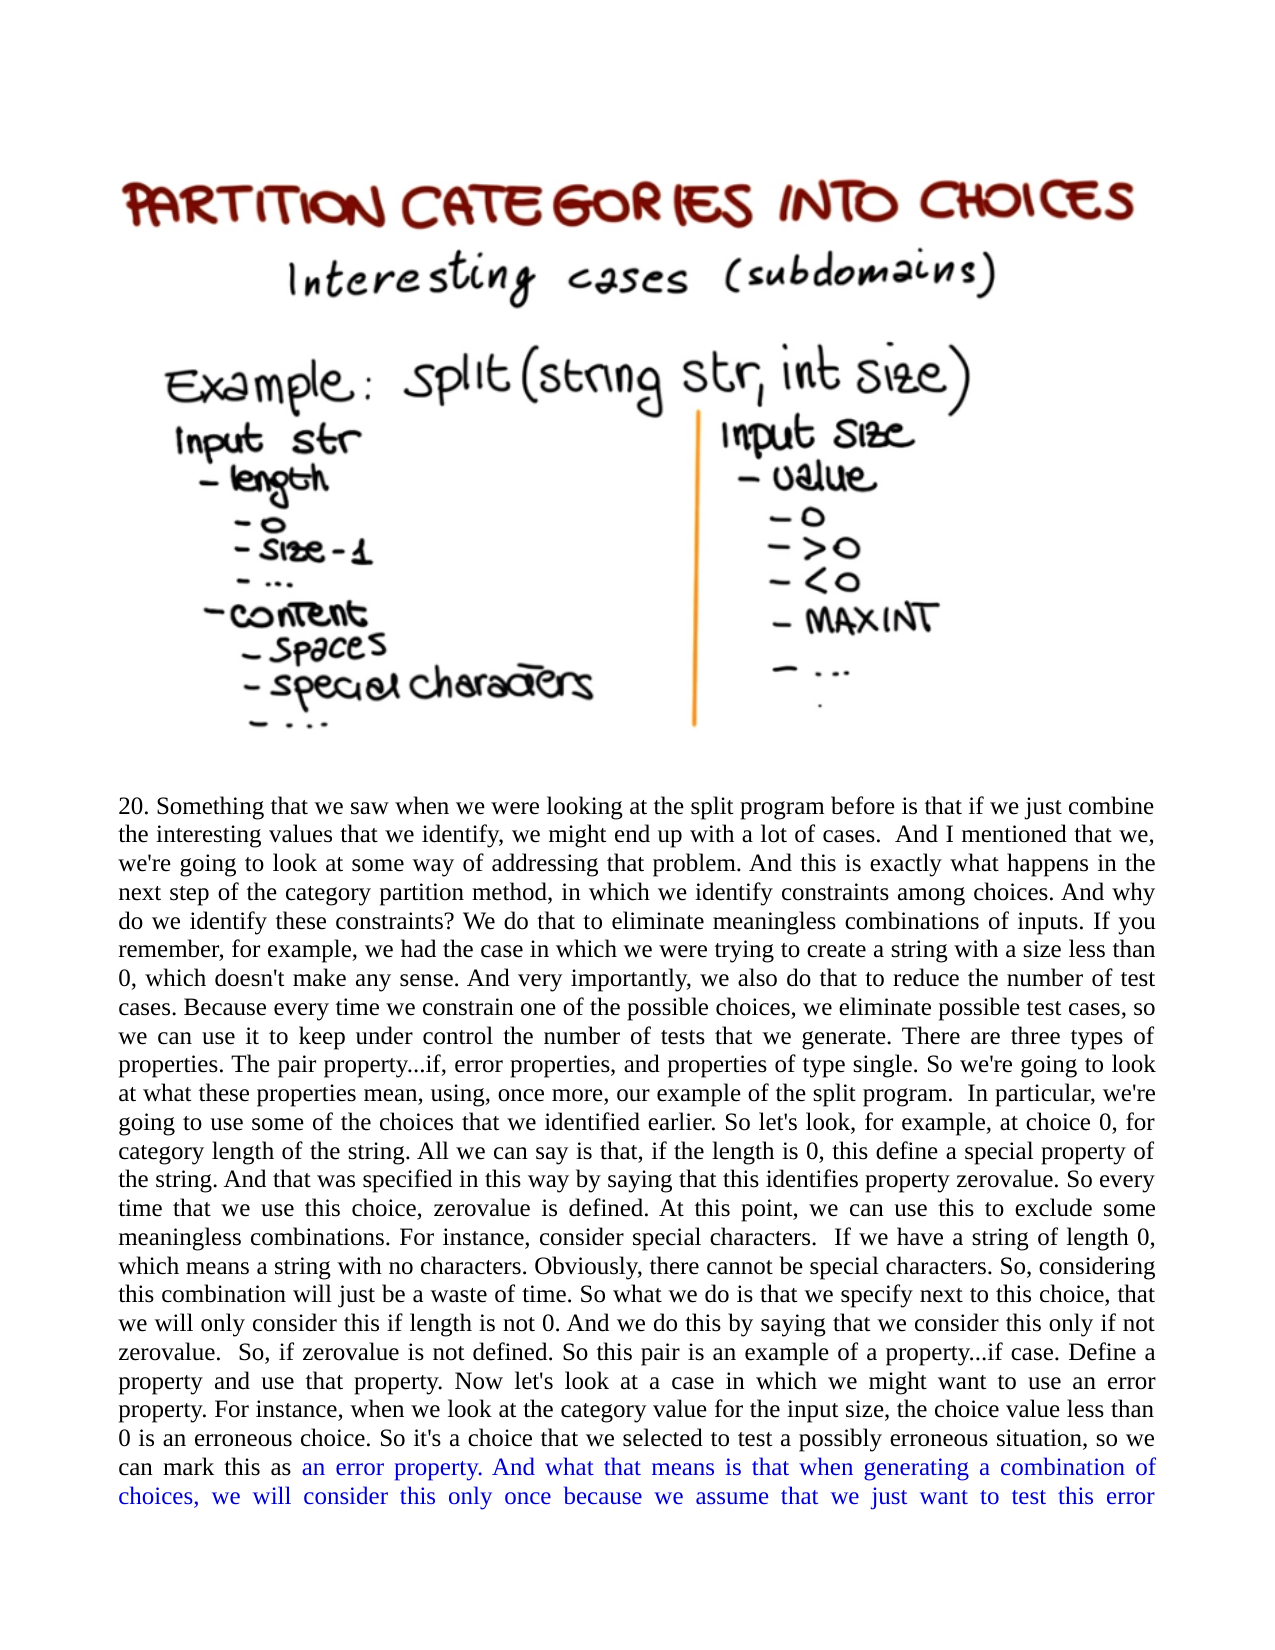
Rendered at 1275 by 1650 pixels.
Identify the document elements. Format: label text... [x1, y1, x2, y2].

picture [118, 175, 1157, 734]
text 20. Something that we saw when we were looking at the split program before is that if we just combine the interesting values that we identify, we might end up with a lot of cases. And I mentioned that we, we're going to look at some way of addressing that problem. And this is exactly what happens in the next step of the category partition method, in which we identify constraints among choices. And why do we identify these constraints? We do that to eliminate meaningless combinations of inputs. If you remember, for example, we had the case in which we were trying to create a string with a size less than 0, which doesn't make any sense. And very importantly, we also do that to reduce the number of test cases. Because every time we constrain one of the possible choices, we eliminate possible test cases, so we can use it to keep under control the number of tests that we generate. There are three types of properties. The pair property...if, error properties, and properties of type single. So we're going to look at what these properties mean, using, once more, our example of the split program. In particular, we're going to use some of the choices that we identified earlier. So let's look, for example, at choice 0, for category length of the string. All we can say is that, if the length is 0, this define a special property of the string. And that was specified in this way by saying that this identifies property zerovalue. So every time that we use this choice, zerovalue is defined. At this point, we can use this to exclude some meaningless combinations. For instance, consider special characters. If we have a string of length 0, which means a string with no characters. Obviously, there cannot be special characters. So, considering this combination will just be a waste of time. So what we do is that we specify next to this choice, that we will only consider this if length is not 0. And we do this by saying that we consider this only if not zerovalue. So, if zerovalue is not defined. So this pair is an example of a property...if case. Define a property and use that property. Now let's look at a case in which we might want to use an error property. For instance, when we look at the category value for the input size, the choice value less than 0 is an erroneous choice. So it's a choice that we selected to test a possibly erroneous situation, so we can mark this as an error property. And what that means is that when generating a combination of choices, we will consider this only once because we assume that we just want to test this error [118, 791, 1157, 1509]
